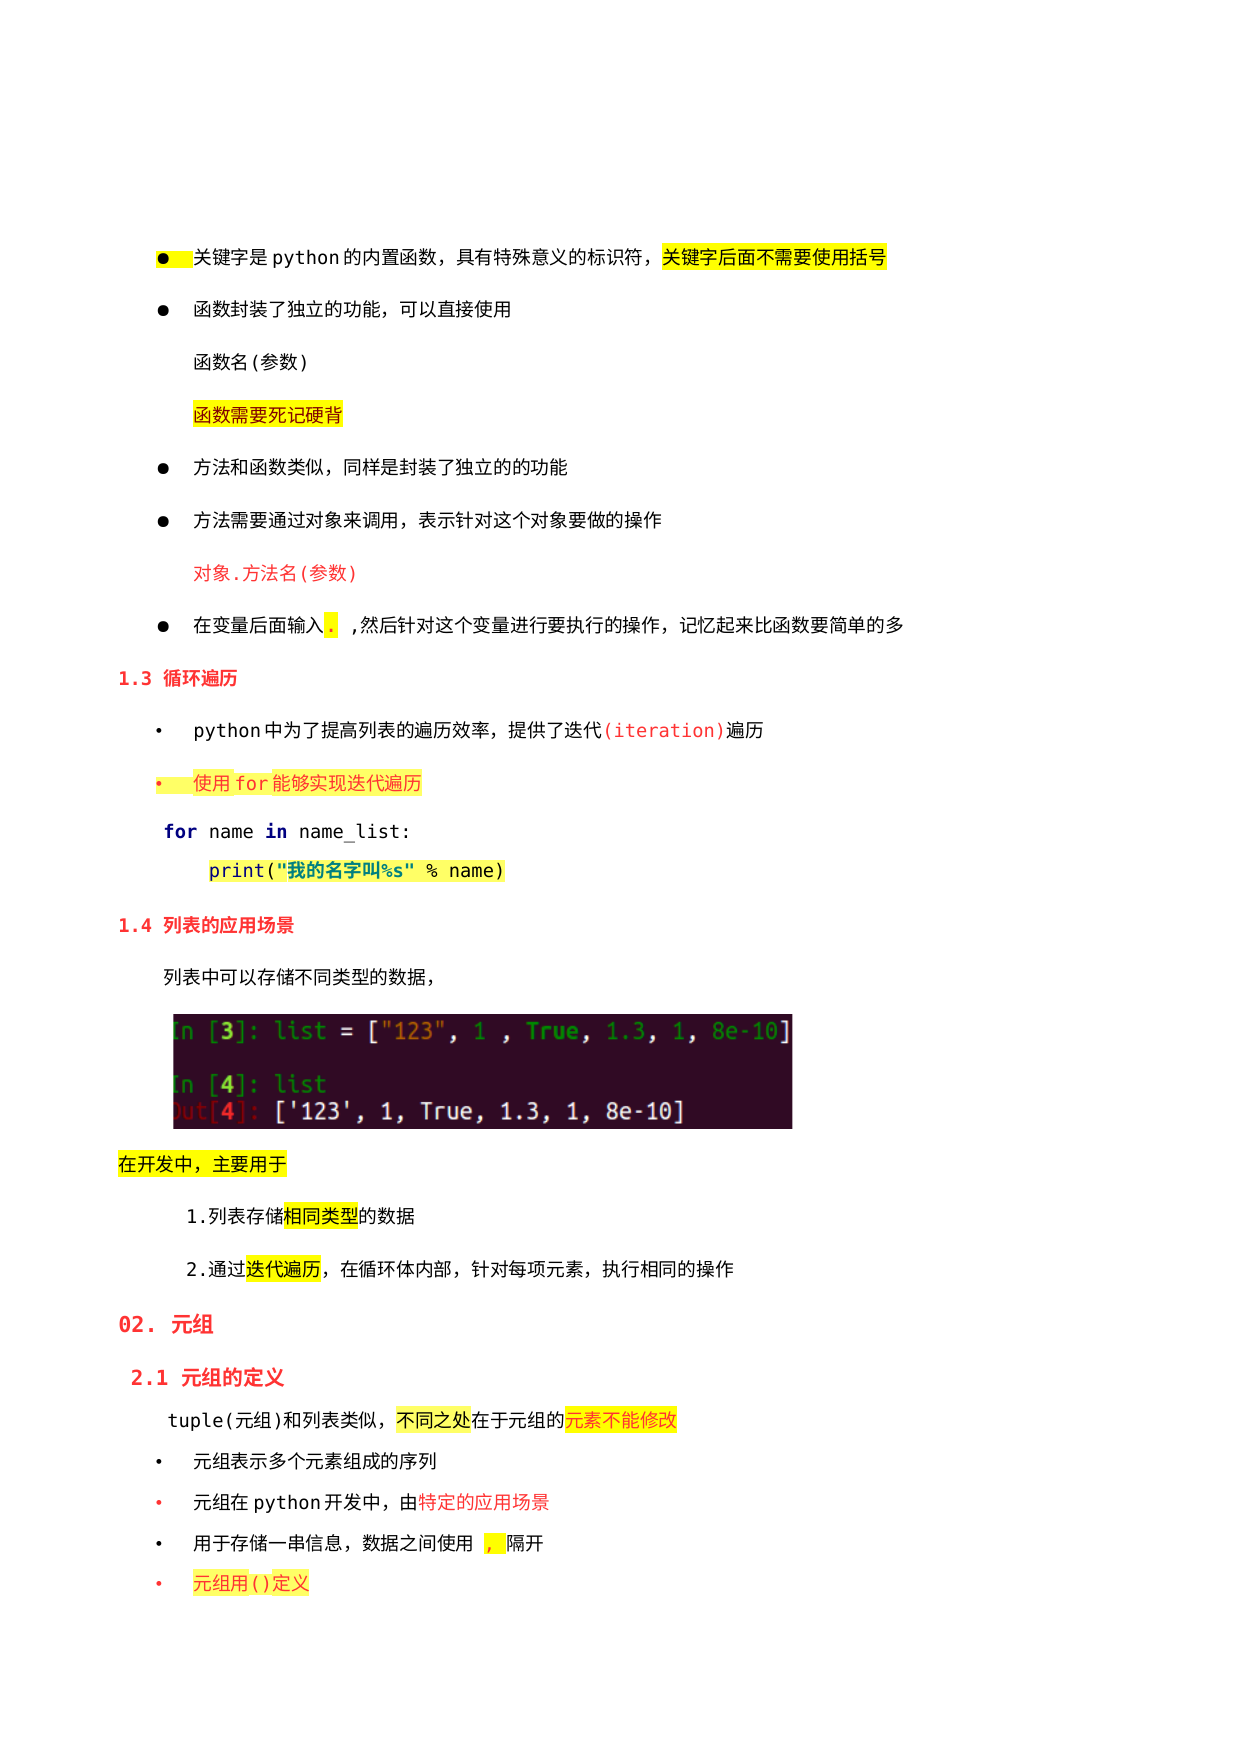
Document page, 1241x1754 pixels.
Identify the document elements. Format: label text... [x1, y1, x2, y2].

list 函数封装了独立的功能，可以直接使用 [156, 295, 1122, 322]
text 1.3 循环遍历 [118, 663, 1122, 691]
list 方法和函数类似，同样是封装了独立的的功能 [156, 453, 1122, 480]
list 元组表示多个元素组成的序列 [156, 1447, 1122, 1474]
list 关键字是python的内置函数，具有特殊意义的标识符，关键字后面不需要使用括号 [156, 242, 1122, 270]
text print("我的名字叫%s" % name) [118, 860, 1122, 882]
text 1.列表存储相同类型的数据 [118, 1202, 1122, 1229]
list 在变量后面输入. ,然后针对这个变量进行要执行的操作，记忆起来比函数要简单的多 [156, 611, 1122, 638]
text 列表中可以存储不同类型的数据， [118, 963, 1122, 990]
list 使用for能够实现迭代遍历 [156, 768, 1122, 796]
list 函数需要死记硬背 [156, 400, 1122, 427]
text 在开发中，主要用于 [118, 1149, 1122, 1177]
list python中为了提高列表的遍历效率，提供了迭代(iteration)遍历 [156, 716, 1122, 743]
text 2.1 元组的定义 [118, 1361, 1122, 1391]
list 用于存储一串信息，数据之间使用 , 隔开 [156, 1528, 1122, 1556]
text 2.通过迭代遍历，在循环体内部，针对每项元素，执行相同的操作 [118, 1255, 1122, 1282]
list 元组在python开发中，由特定的应用场景 [156, 1488, 1122, 1515]
picture [173, 1014, 793, 1129]
text tuple(元组)和列表类似，不同之处在于元组的元素不能修改 [118, 1406, 1122, 1433]
list 方法需要通过对象来调用，表示针对这个对象要做的操作 [156, 506, 1122, 533]
text 02. 元组 [118, 1307, 1122, 1339]
list 对象.方法名(参数) [156, 558, 1122, 585]
list 函数名(参数) [156, 348, 1122, 375]
text 1.4 列表的应用场景 [118, 910, 1122, 937]
list 元组用()定义 [156, 1569, 1122, 1596]
text for name in name_list: [118, 821, 1122, 843]
